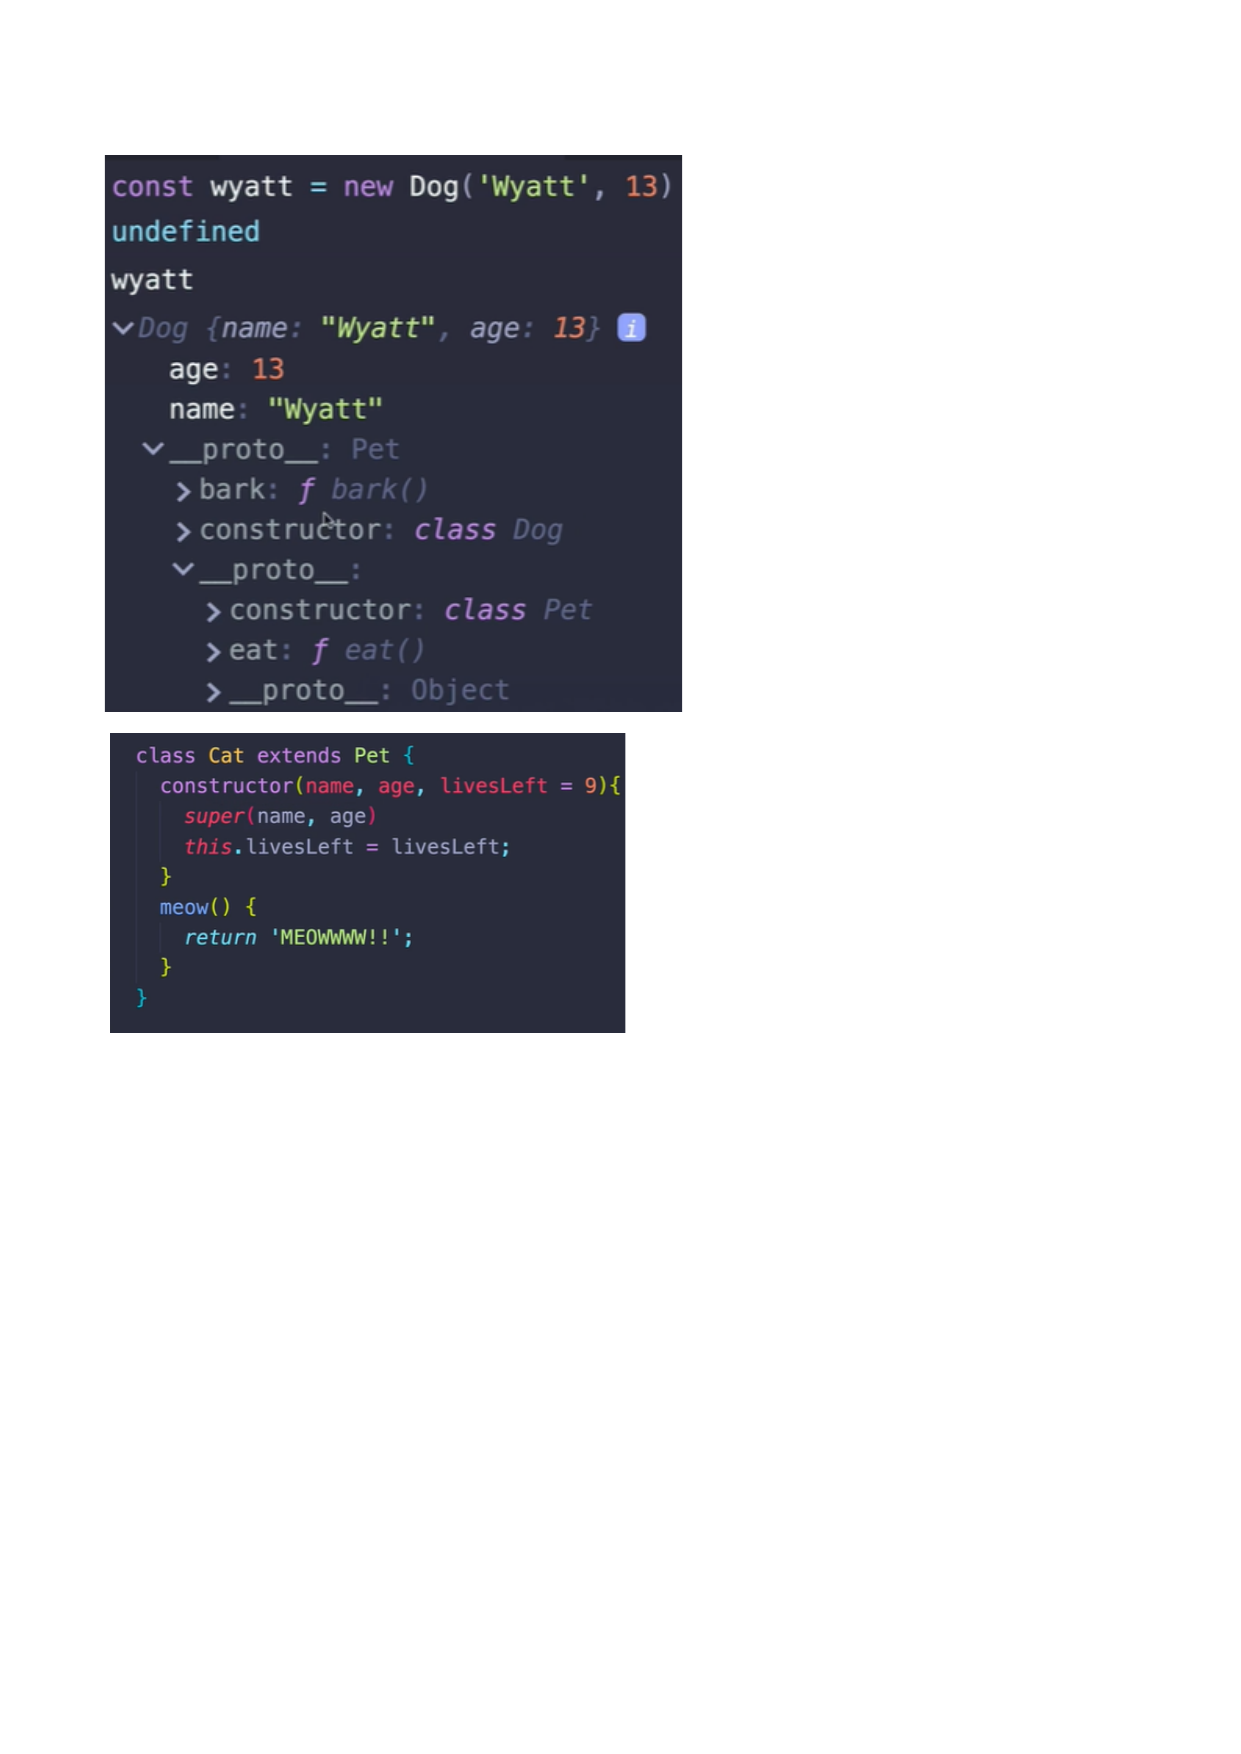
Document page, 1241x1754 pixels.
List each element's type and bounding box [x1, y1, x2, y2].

picture [104, 155, 683, 712]
picture [110, 733, 626, 1033]
